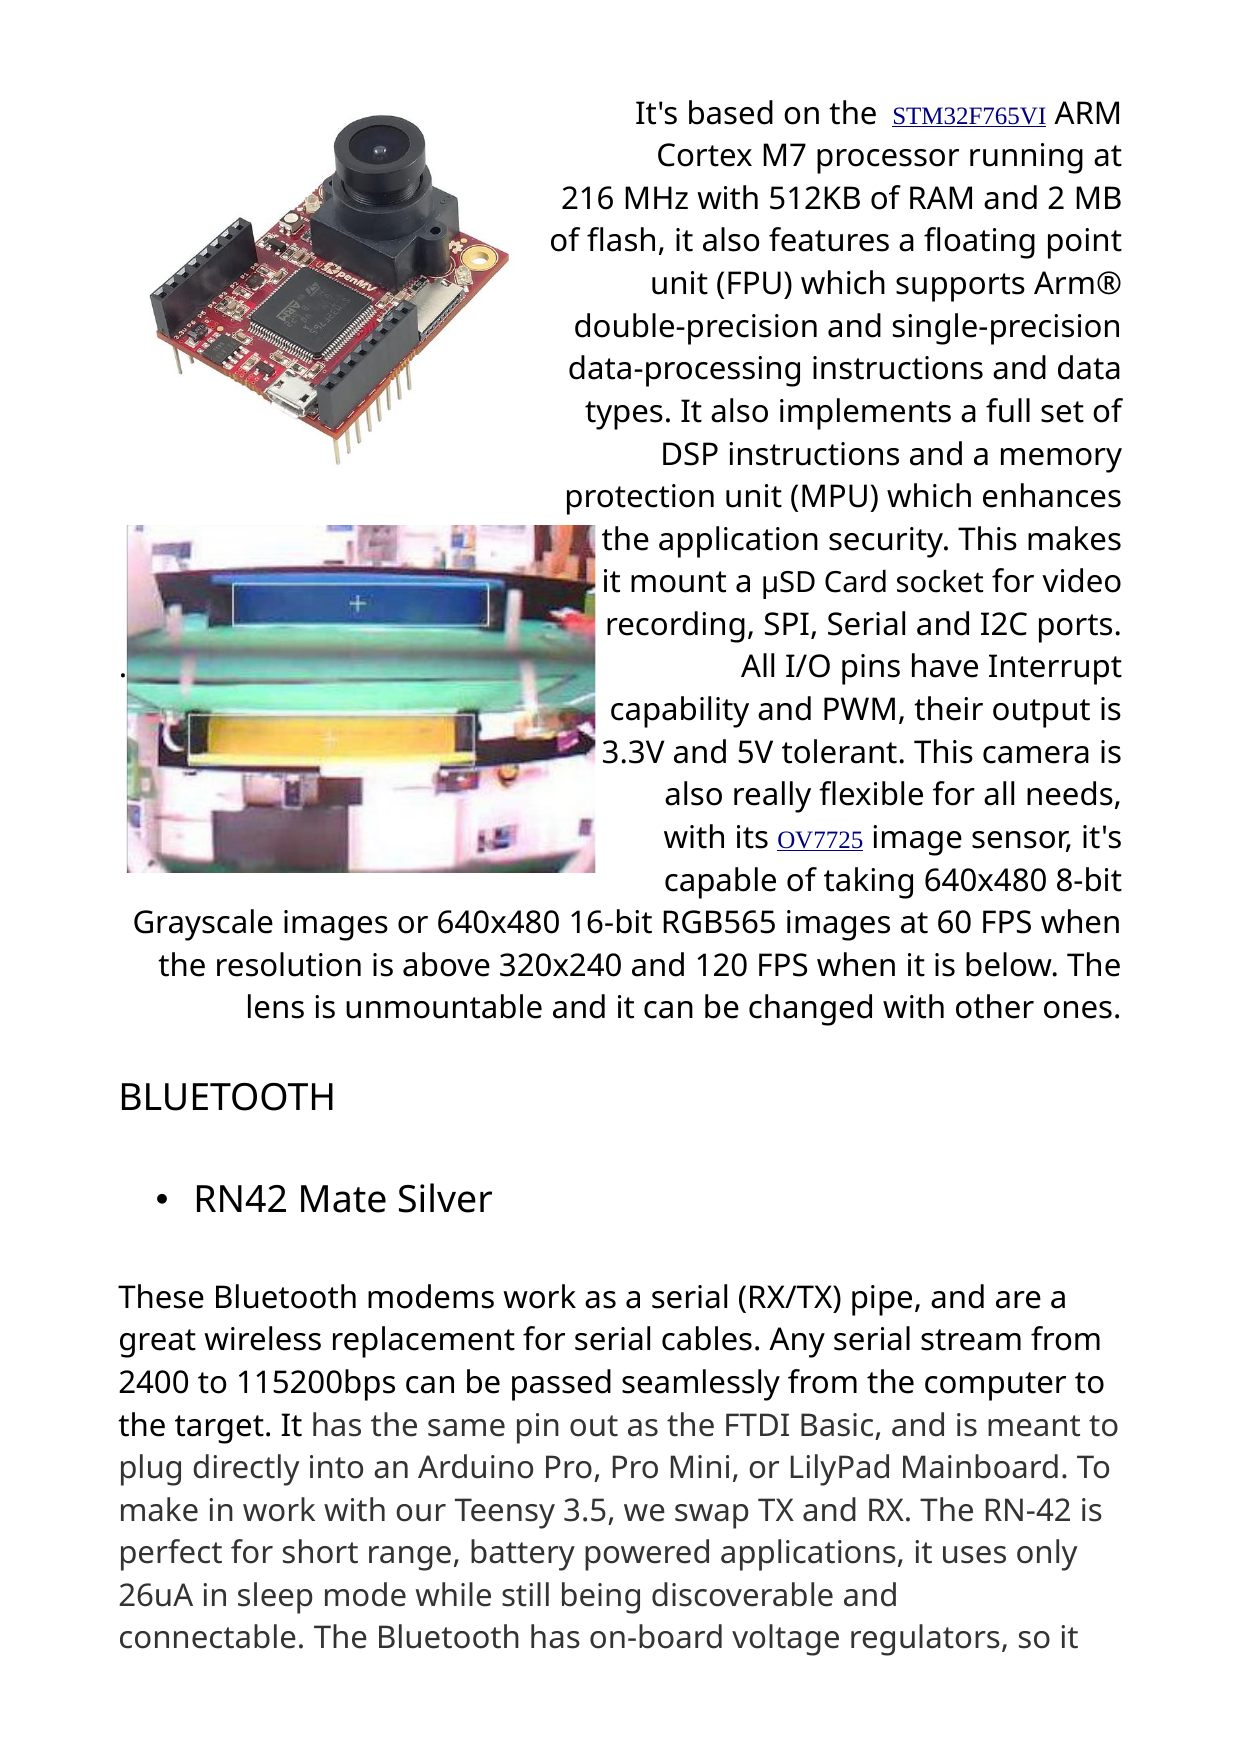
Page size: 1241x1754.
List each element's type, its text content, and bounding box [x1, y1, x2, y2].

text BLUETOOTH [118, 1071, 1122, 1122]
list RN42 Mate Silver [156, 1173, 1122, 1224]
picture [127, 90, 530, 489]
text It's based on the STM32F765VI ARM Cortex M7 processor running at 216 MHz with 512KB of RAM and 2 MB of flash, it also features a floating point unit (FPU) which supports Arm® double-precision and single-precision data-processing instructions and data types. It also implements a full set of DSP instructions and a memory protection unit (MPU) which enhances the application security. This makes it mount a μSD Card socket for video recording, SPI, Serial and I2C ports. [118, 91, 1122, 644]
text These Bluetooth modems work as a serial (RX/TX) pipe, and are a great wireless replacement for serial cables. Any serial stream from 2400 to 115200bps can be passed seamlessly from the computer to the target. It has the same pin out as the FTDI Basic, and is meant to plug directly into an Arduino Pro, Pro Mini, or LilyPad Mainboard. To make in work with our Teensy 3.5, we swap TX and RX. The RN-42 is perfect for short range, battery powered applications, it uses only 26uA in sleep mode while still being discoverable and connectable. The Bluetooth has on-board voltage regulators, so it [118, 1275, 1122, 1658]
picture [126, 525, 596, 873]
text . All I/O pins have Interrupt capability and PWM, their output is 3.3V and 5V tolerant. This camera is also really flexible for all needs, with its OV7725 image sensor, it's capable of taking 640x480 8-bit Grayscale images or 640x480 16-bit RGB565 images at 60 FPS when the resolution is above 320x240 and 120 FPS when it is below. The lens is unmountable and it can be changed with other ones. [118, 644, 1122, 1028]
